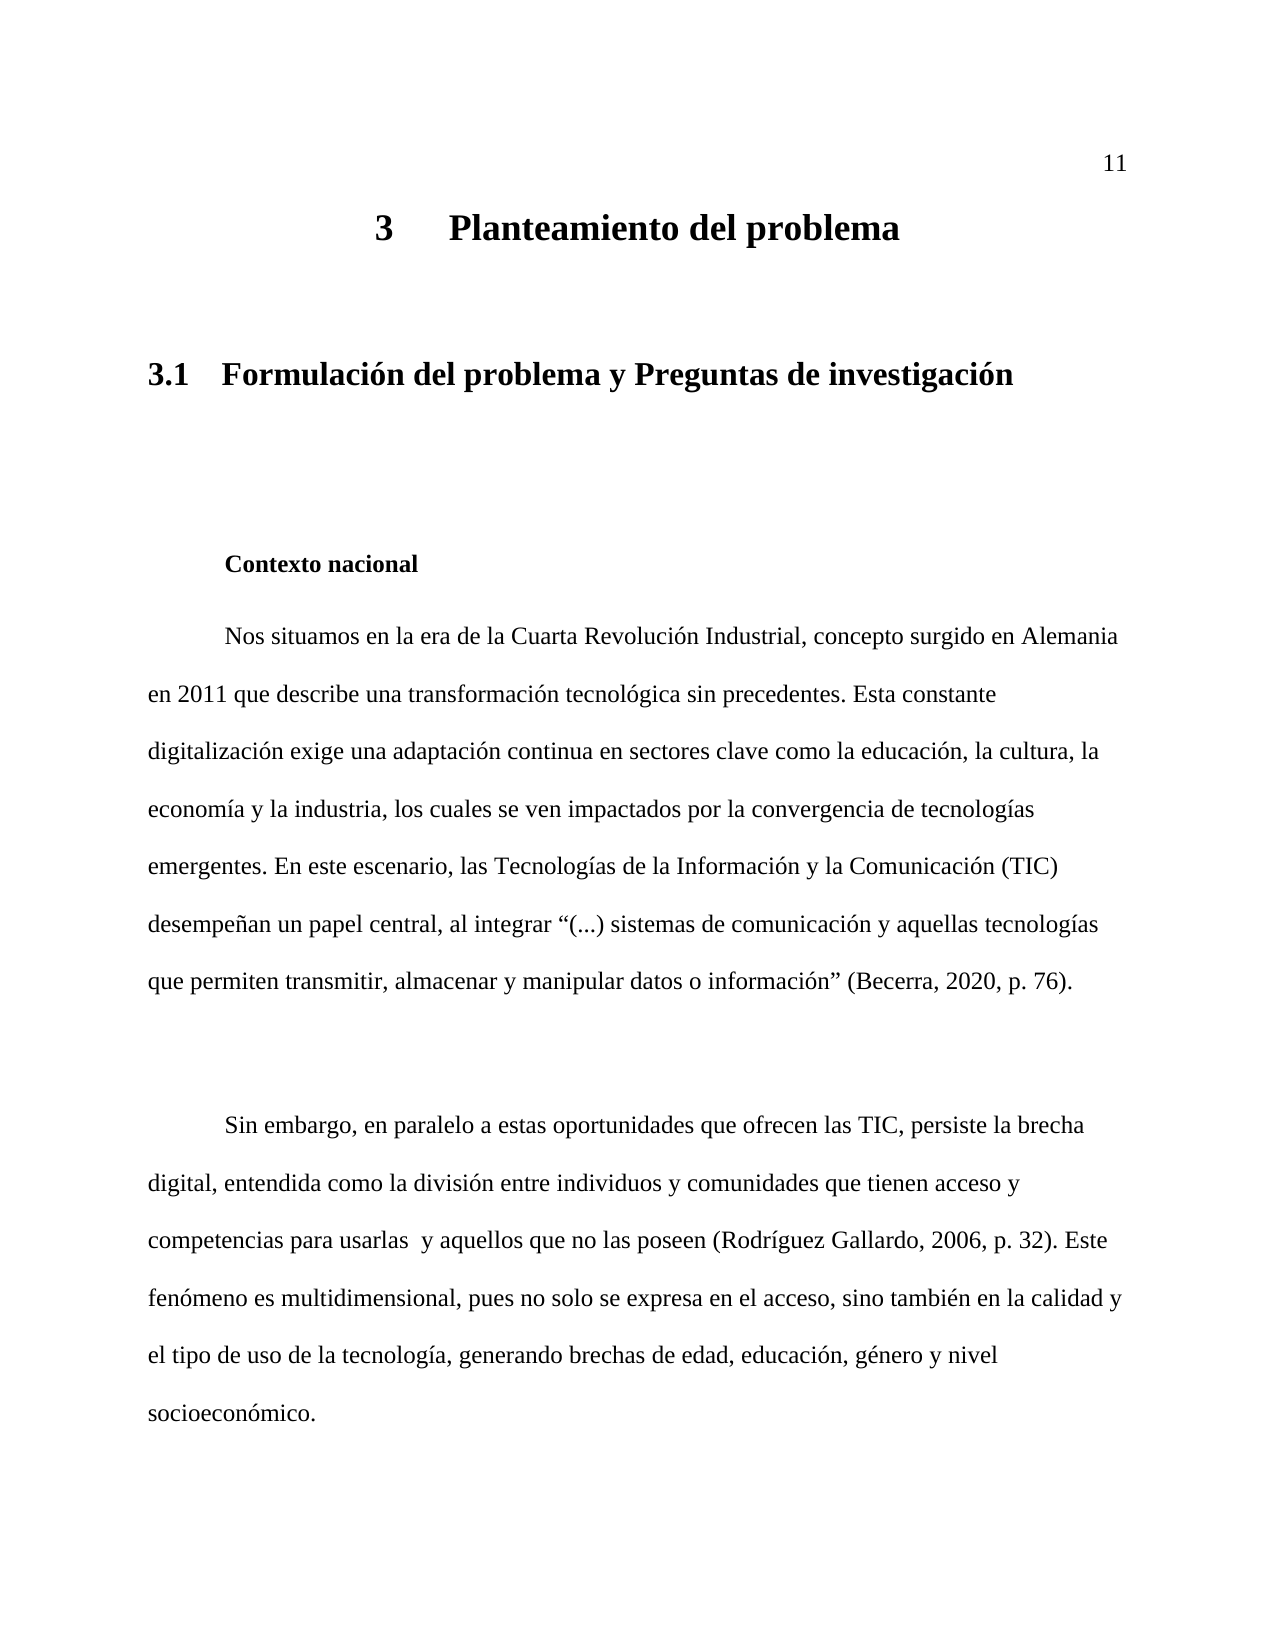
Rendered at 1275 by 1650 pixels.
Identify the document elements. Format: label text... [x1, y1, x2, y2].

subtitle Formulación del problema y Preguntas de investigación [148, 354, 1127, 393]
subtitle Planteamiento del problema [148, 206, 1127, 249]
text Contexto nacional [148, 549, 1127, 578]
text Sin embargo, en paralelo a estas oportunidades que ofrecen las TIC, persiste la brecha digital, entendida como la división entre individuos y comunidades que tienen acceso y competencias para usarlas y aquellos que no las poseen (Rodríguez Gallardo, 2006, p. 32). Este fenómeno es multidimensional, pues no solo se expresa en el acceso, sino también en la calidad y el tipo de uso de la tecnología, generando brechas de edad, educación, género y nivel socioeconómico. [148, 1111, 1127, 1427]
text Nos situamos en la era de la Cuarta Revolución Industrial, concepto surgido en Alemania en 2011 que describe una transformación tecnológica sin precedentes. Esta constante digitalización exige una adaptación continua en sectores clave como la educación, la cultura, la economía y la industria, los cuales se ven impactados por la convergencia de tecnologías emergentes. En este escenario, las Tecnologías de la Información y la Comunicación (TIC) desempeñan un papel central, al integrar “(...) sistemas de comunicación y aquellas tecnologías que permiten transmitir, almacenar y manipular datos o información” (Becerra, 2020, p. 76). [148, 621, 1127, 995]
